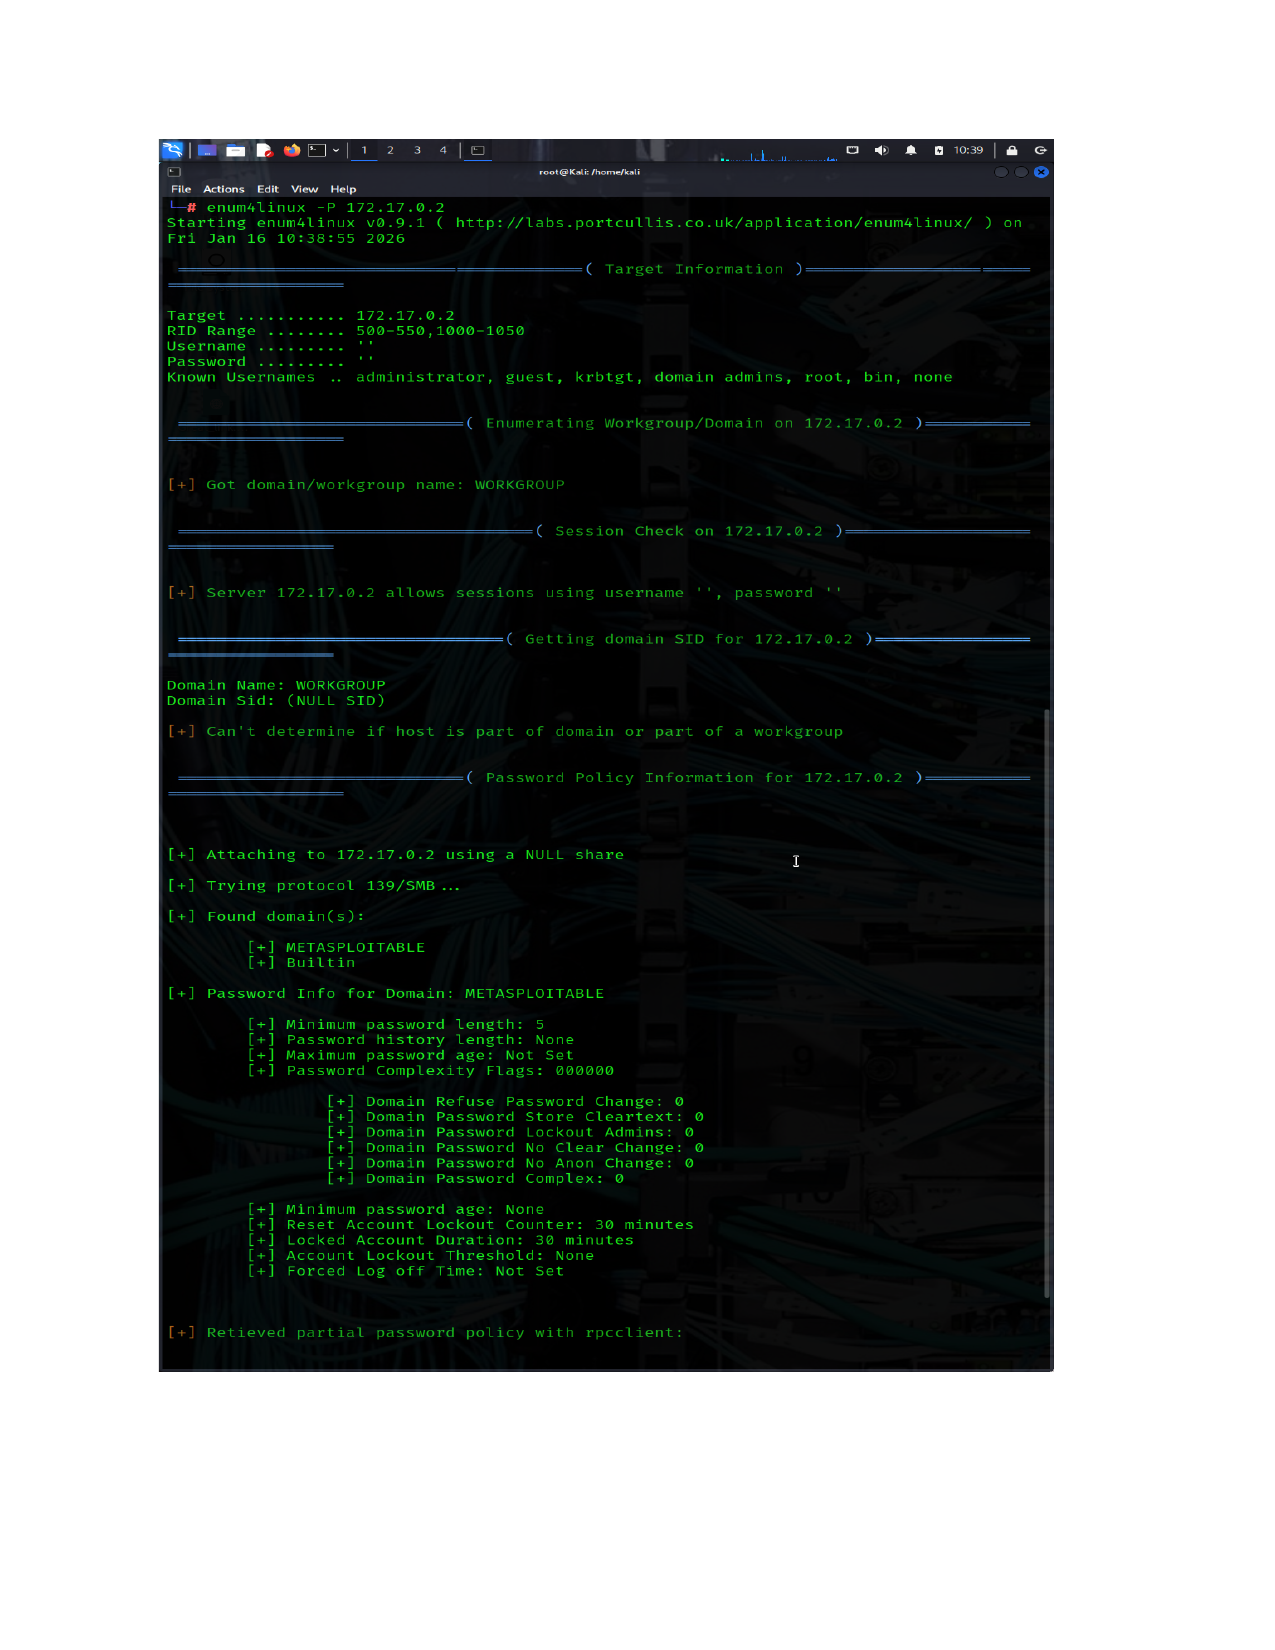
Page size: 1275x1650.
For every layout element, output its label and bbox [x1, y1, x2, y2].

picture [158, 139, 1054, 1372]
